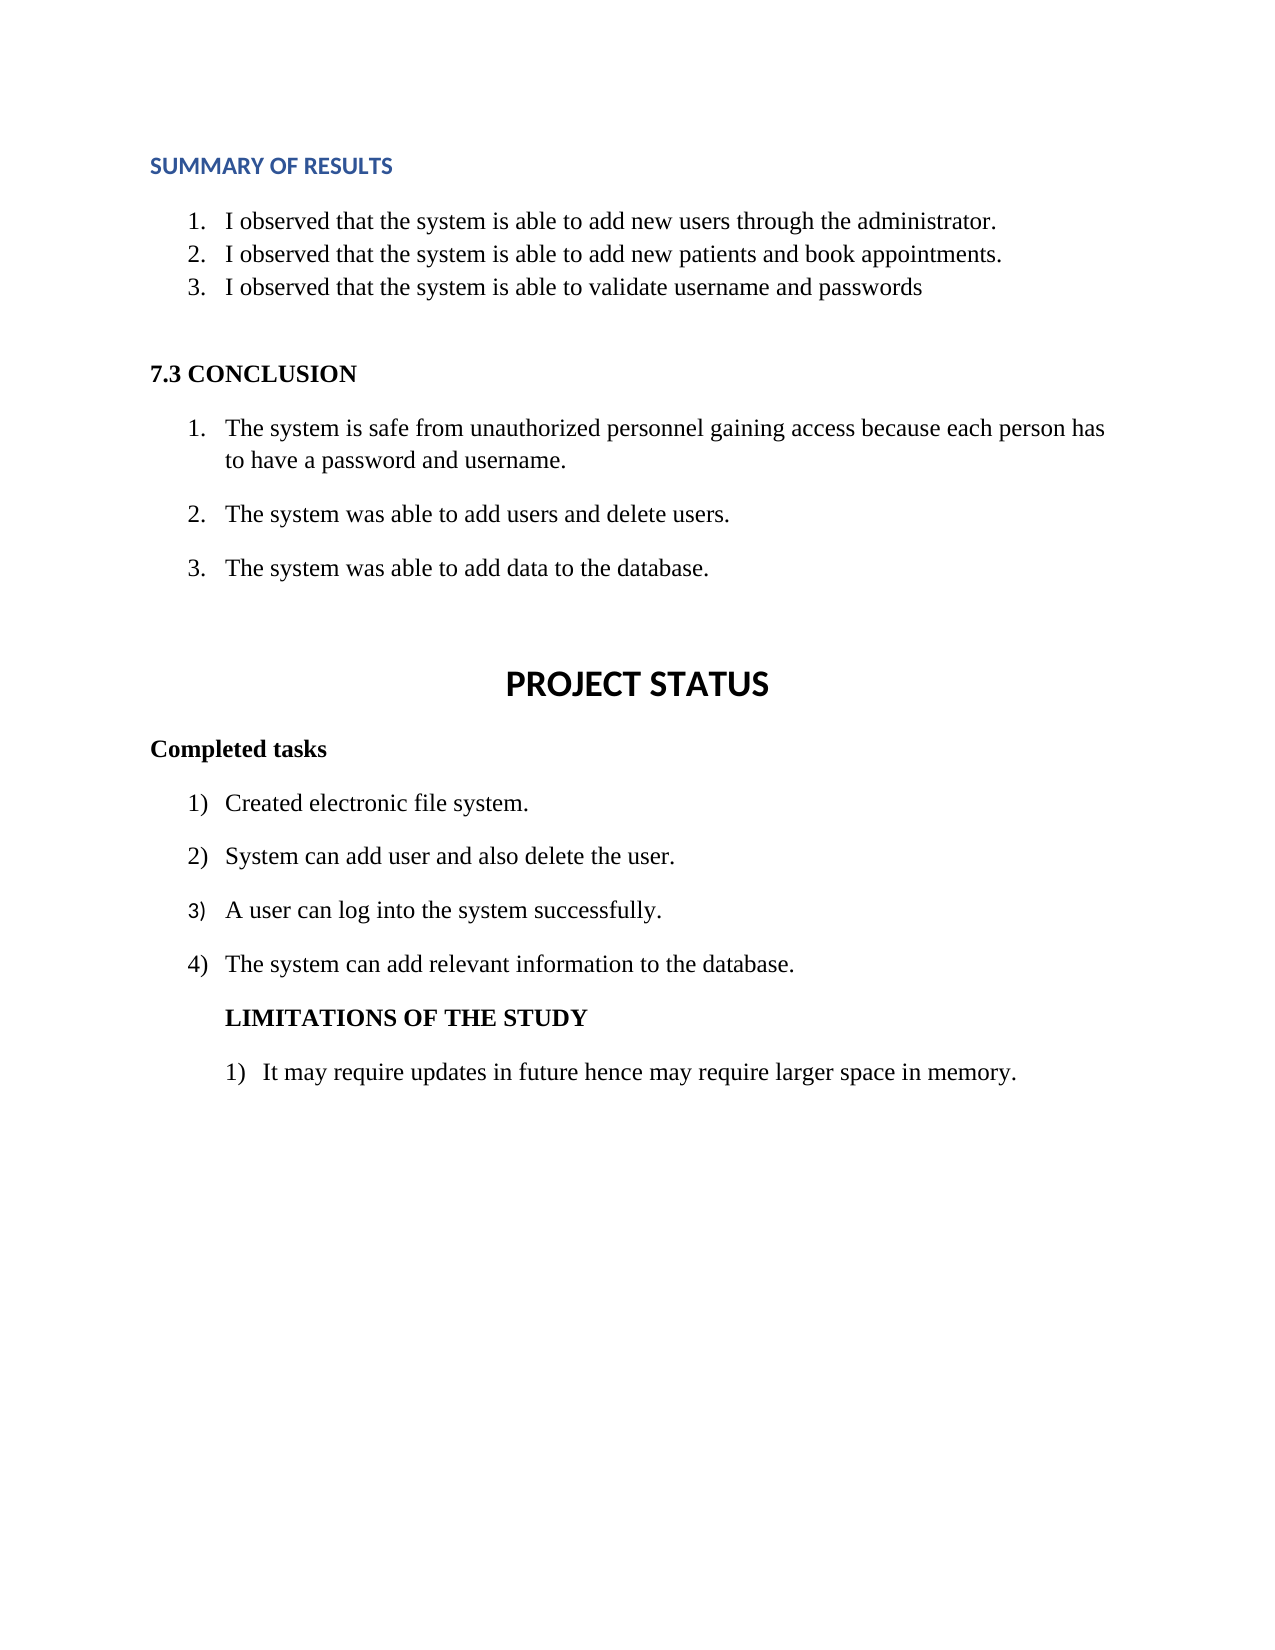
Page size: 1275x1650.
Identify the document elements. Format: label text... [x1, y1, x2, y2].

text 7.3 CONCLUSION [150, 359, 1125, 387]
list The system can add relevant information to the database. [187, 949, 1125, 978]
list System can add user and also delete the user. [187, 841, 1125, 870]
list A user can log into the system successfully. [187, 895, 1125, 924]
list The system was able to add users and delete users. [187, 499, 1125, 528]
text PROJECT STATUS [150, 660, 1125, 706]
list Created electronic file system. [187, 788, 1125, 816]
list I observed that the system is able to add new patients and book appointments. [187, 239, 1125, 268]
text SUMMARY OF RESULTS [150, 150, 1125, 181]
list I observed that the system is able to add new users through the administrator. [187, 206, 1125, 234]
list It may require updates in future hence may require larger space in memory. [225, 1057, 1125, 1086]
list The system was able to add data to the database. [187, 553, 1125, 582]
text Completed tasks [150, 734, 1125, 762]
list I observed that the system is able to validate username and passwords [187, 272, 1125, 301]
list The system is safe from unauthorized personnel gaining access because each person has to have a password and username. [187, 413, 1125, 474]
text LIMITATIONS OF THE STUDY [225, 1003, 1125, 1032]
